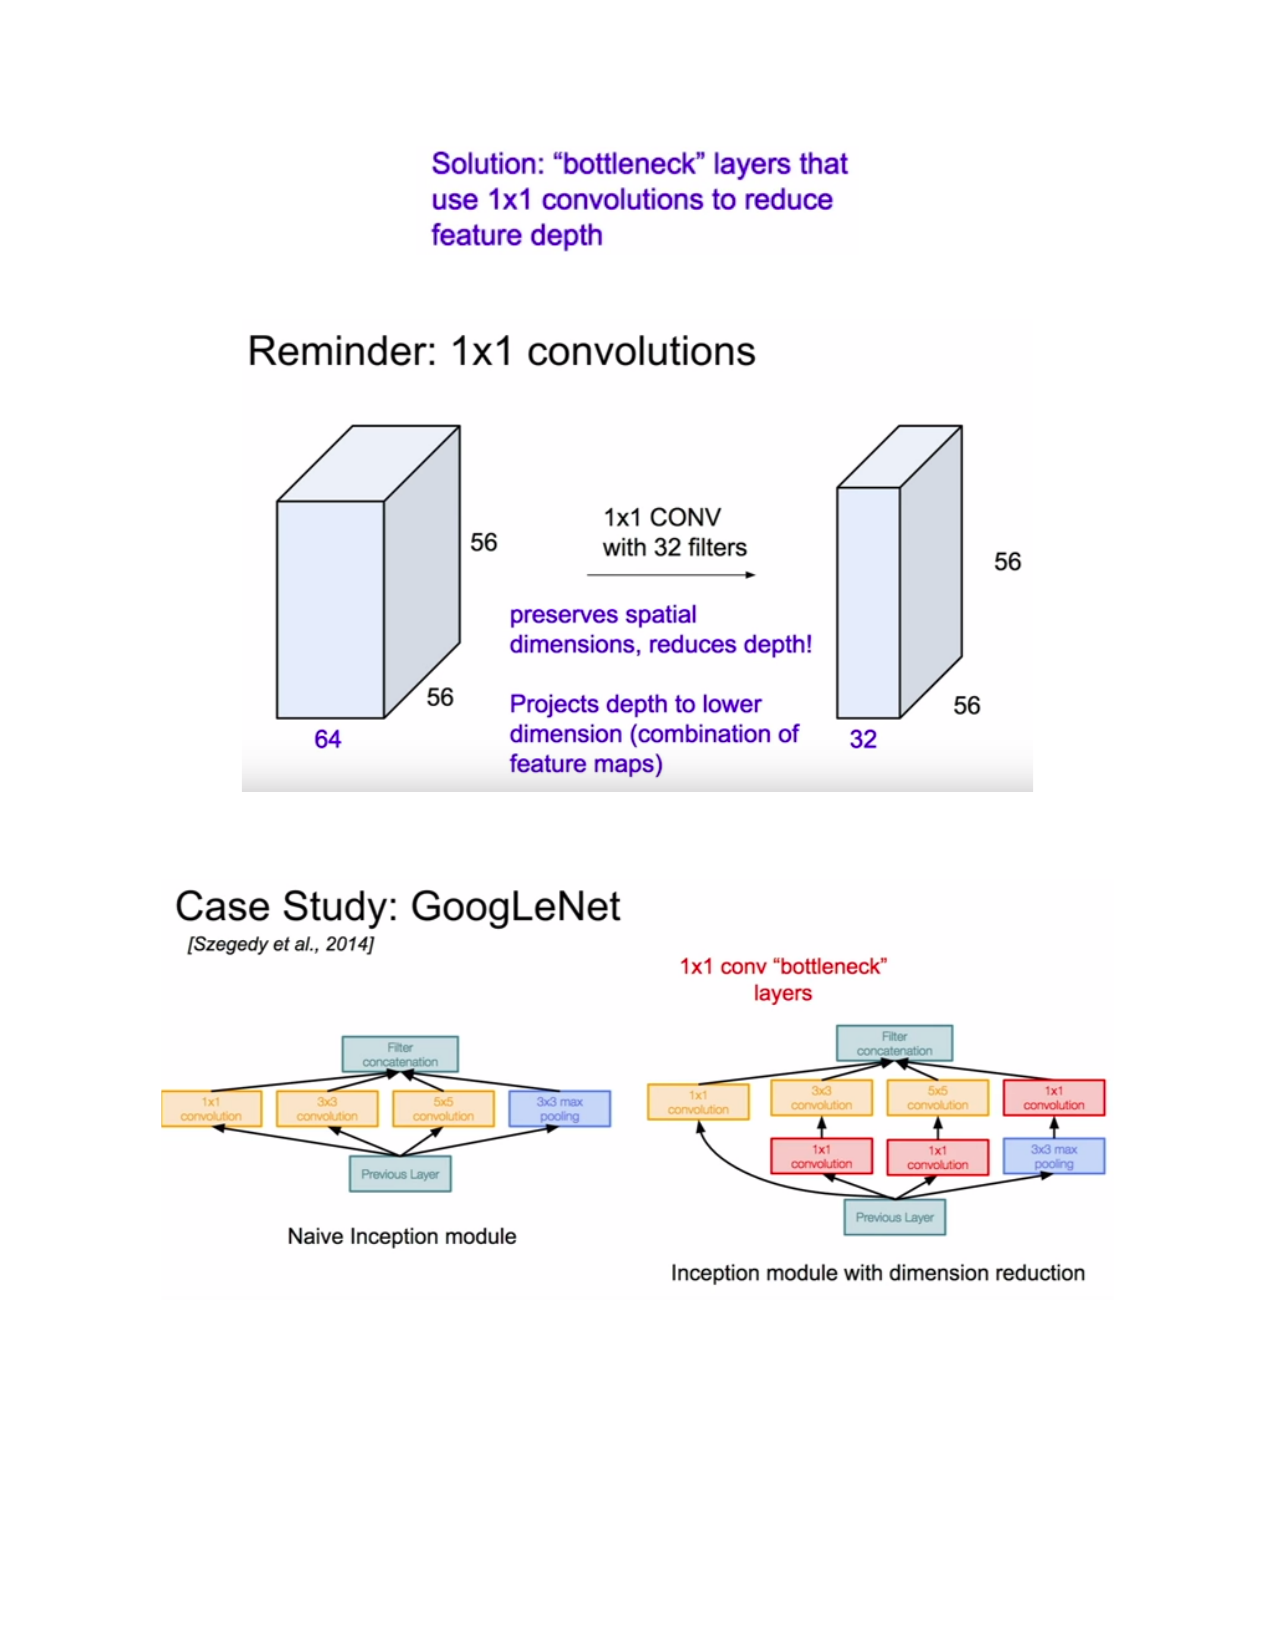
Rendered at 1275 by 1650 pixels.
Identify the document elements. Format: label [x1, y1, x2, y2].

picture [241, 319, 1034, 792]
picture [161, 879, 1114, 1300]
picture [416, 146, 859, 255]
